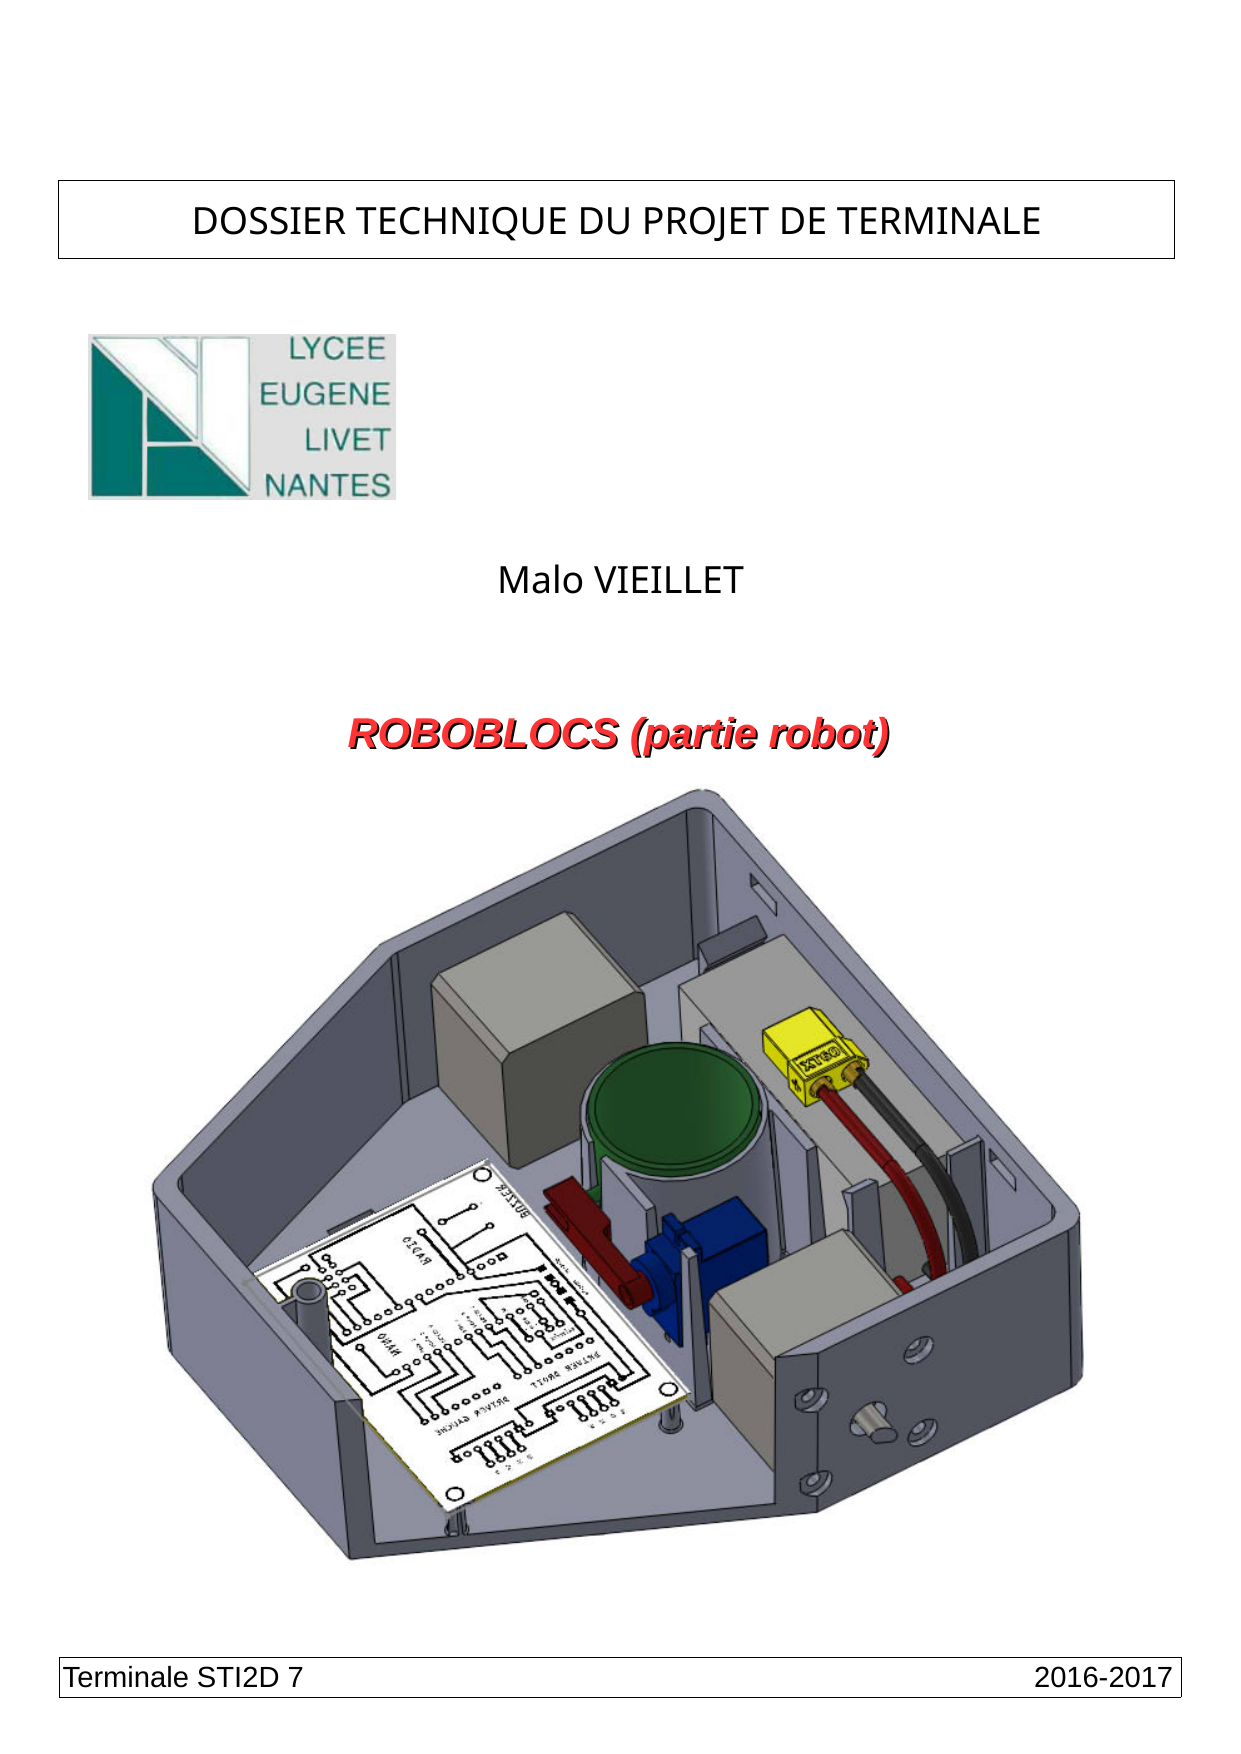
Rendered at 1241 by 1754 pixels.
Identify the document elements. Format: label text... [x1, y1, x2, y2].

picture [134, 784, 1114, 1572]
text Malo VIEILLET [59, 553, 1181, 604]
text ROBOBLOCS (partie robot) [59, 709, 1181, 757]
picture [88, 334, 397, 500]
